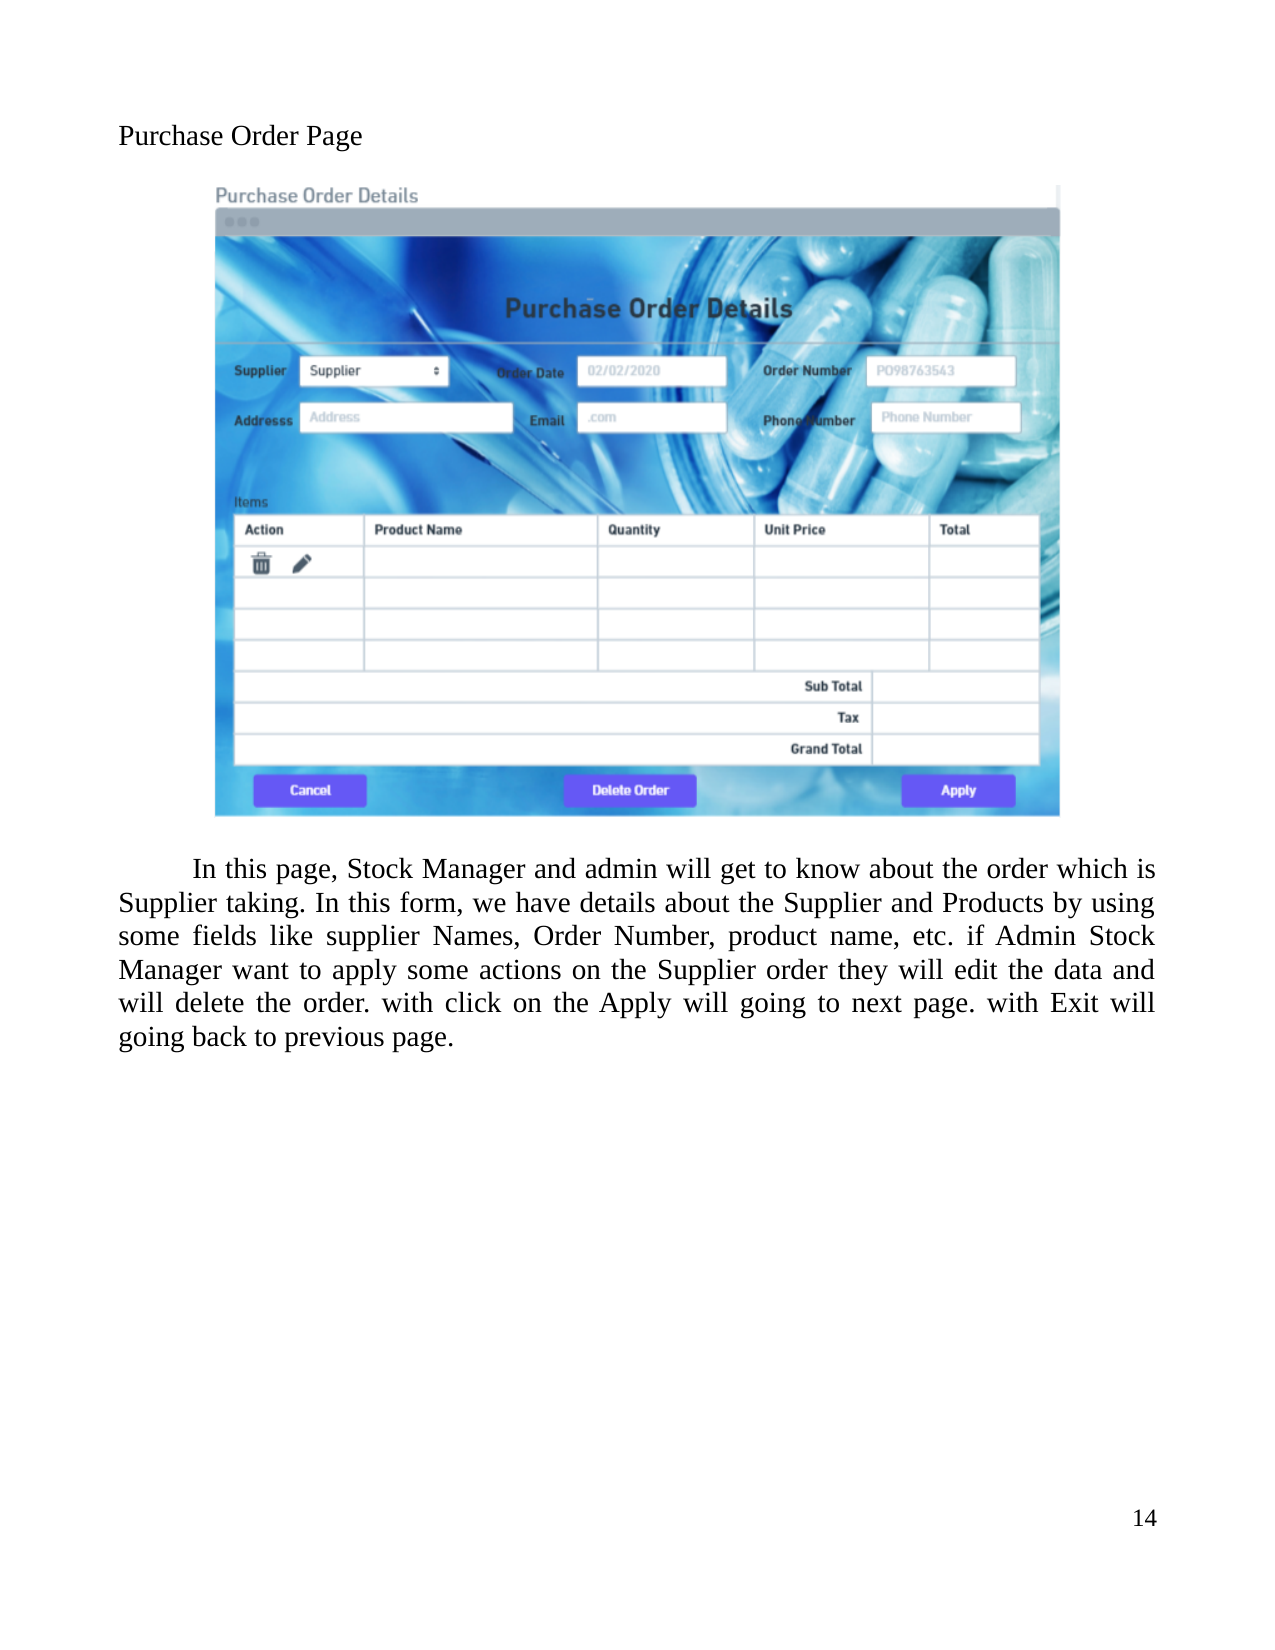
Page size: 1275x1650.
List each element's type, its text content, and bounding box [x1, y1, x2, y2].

text Purchase Order Page [118, 118, 1157, 152]
text In this page, Stock Manager and admin will get to know about the order which is Supplier taking. In this form, we have details about the Supplier and Products by using some fields like supplier Names, Order Number, product name, etc. if Admin Stock Manager want to apply some actions on the Supplier order they will edit the data and will delete the order. with click on the Apply will going to next page. with Exit will going back to previous page. [118, 851, 1157, 1052]
picture [214, 185, 1061, 818]
